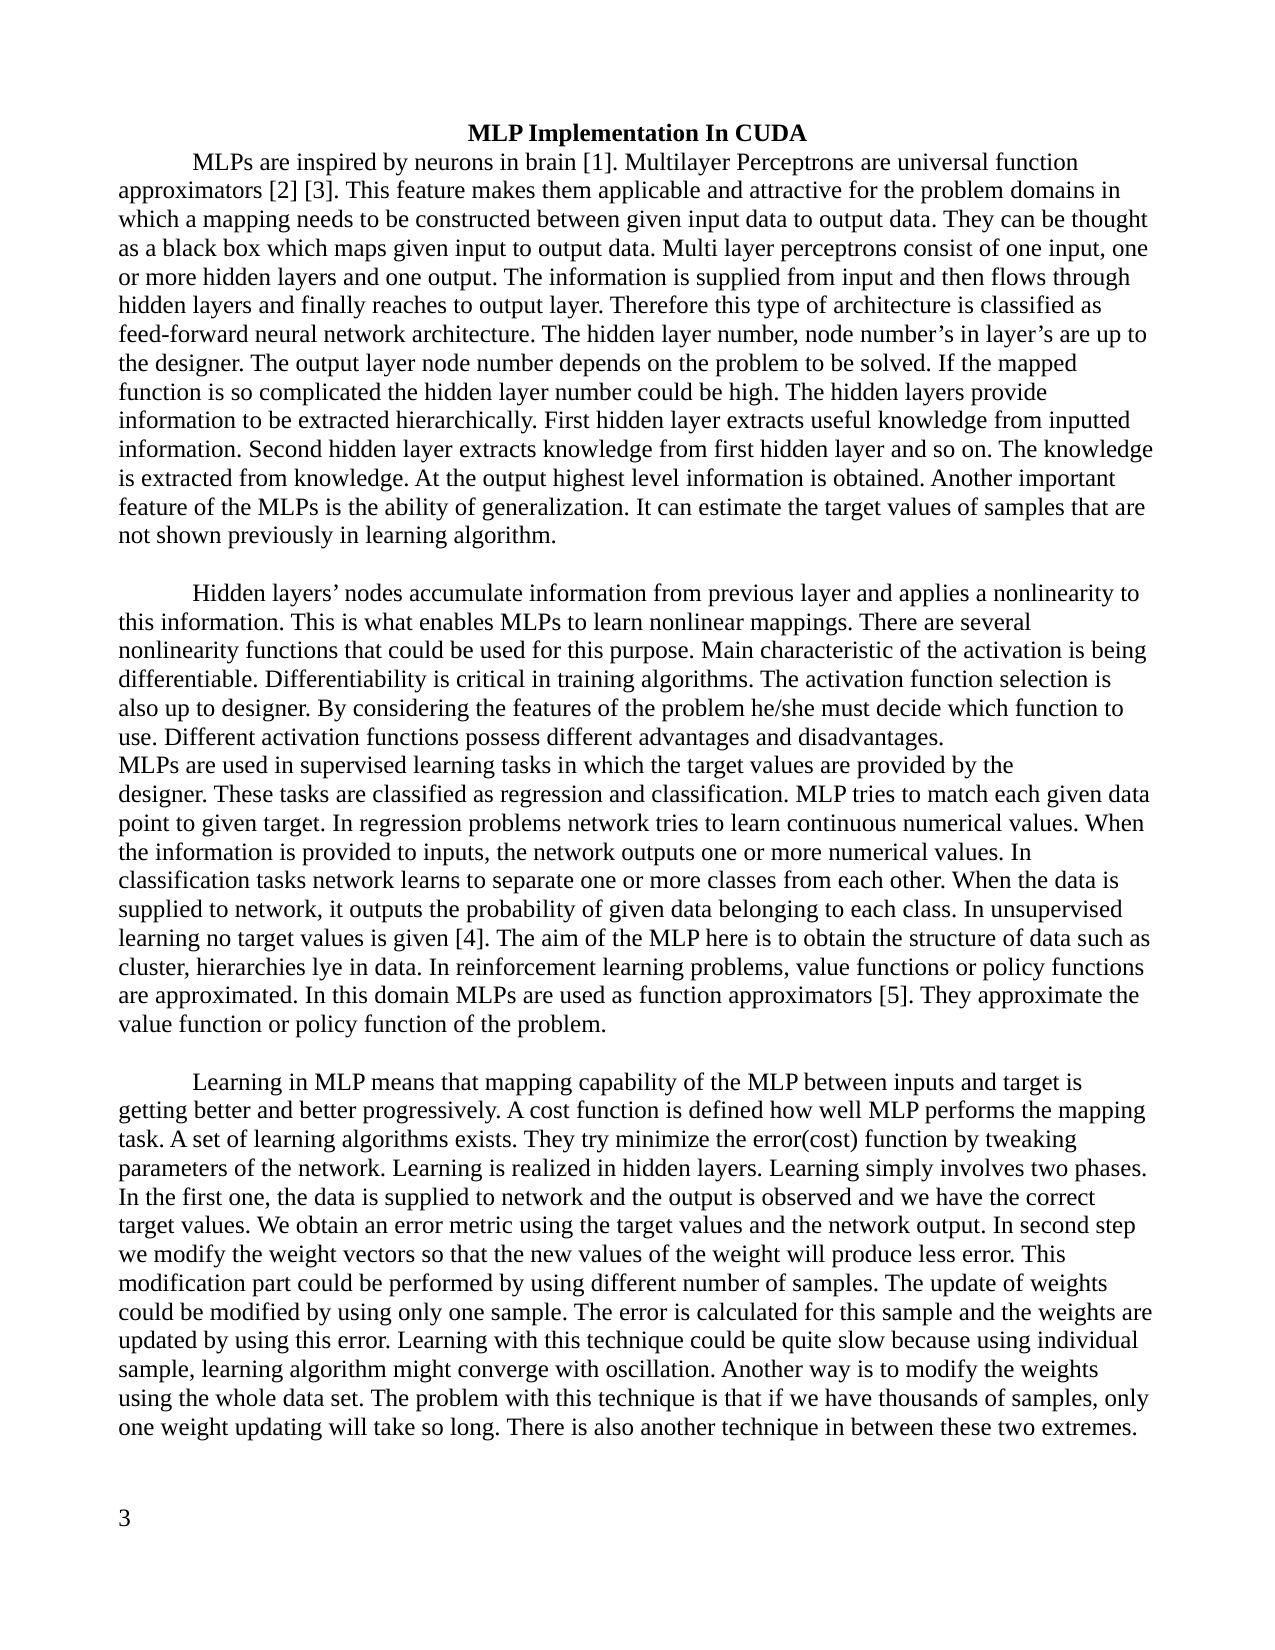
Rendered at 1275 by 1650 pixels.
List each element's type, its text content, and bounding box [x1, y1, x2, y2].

text sample, learning algorithm might converge with oscillation. Another way is to modify the weights [118, 1354, 1157, 1383]
text Hidden layers’ nodes accumulate information from previous layer and applies a nonlinearity to [118, 578, 1157, 607]
text hidden layers and finally reaches to output layer. Therefore this type of architecture is classified as [118, 291, 1157, 319]
text target values. We obtain an error metric using the target values and the network output. In second step [118, 1211, 1157, 1239]
text information. Second hidden layer extracts knowledge from first hidden layer and so on. The knowledge [118, 434, 1157, 463]
text In the first one, the data is supplied to network and the output is observed and we have the correct [118, 1182, 1157, 1211]
text learning no target values is given [4]. The aim of the MLP here is to obtain the structure of data such as [118, 923, 1157, 952]
text use. Different activation functions possess different advantages and disadvantages. [118, 722, 1157, 751]
text feed-forward neural network architecture. The hidden layer number, node number’s in layer’s are up to [118, 319, 1157, 348]
text designer. These tasks are classified as regression and classification. MLP tries to match each given data [118, 779, 1157, 808]
text approximators [2] [3]. This feature makes them applicable and attractive for the problem domains in [118, 176, 1157, 204]
text using the whole data set. The problem with this technique is that if we have thousands of samples, only [118, 1383, 1157, 1412]
text the designer. The output layer node number depends on the problem to be solved. If the mapped [118, 348, 1157, 377]
text modification part could be performed by using different number of samples. The update of weights [118, 1268, 1157, 1297]
text getting better and better progressively. A cost function is defined how well MLP performs the mapping [118, 1096, 1157, 1124]
text feature of the MLPs is the ability of generalization. It can estimate the target values of samples that are [118, 492, 1157, 521]
text MLP Implementation In CUDA [118, 118, 1157, 147]
text supplied to network, it outputs the probability of given data belonging to each class. In unsupervised [118, 894, 1157, 923]
text we modify the weight vectors so that the new values of the weight will produce less error. This [118, 1239, 1157, 1268]
text are approximated. In this domain MLPs are used as function approximators [5]. They approximate the [118, 981, 1157, 1009]
text value function or policy function of the problem. [118, 1009, 1157, 1038]
text this information. This is what enables MLPs to learn nonlinear mappings. There are several [118, 607, 1157, 636]
text parameters of the network. Learning is realized in hidden layers. Learning simply involves two phases. [118, 1153, 1157, 1182]
text Learning in MLP means that mapping capability of the MLP between inputs and target is [118, 1067, 1157, 1096]
text or more hidden layers and one output. The information is supplied from input and then flows through [118, 262, 1157, 291]
text not shown previously in learning algorithm. [118, 521, 1157, 549]
text point to given target. In regression problems network tries to learn continuous numerical values. When [118, 808, 1157, 837]
text also up to designer. By considering the features of the problem he/she must decide which function to [118, 693, 1157, 722]
text which a mapping needs to be constructed between given input data to output data. They can be thought [118, 204, 1157, 233]
text MLPs are used in supervised learning tasks in which the target values are provided by the [118, 751, 1157, 779]
text function is so complicated the hidden layer number could be high. The hidden layers provide [118, 377, 1157, 406]
text one weight updating will take so long. There is also another technique in between these two extremes. [118, 1412, 1157, 1441]
text could be modified by using only one sample. The error is calculated for this sample and the weights are [118, 1297, 1157, 1326]
text MLPs are inspired by neurons in brain [1]. Multilayer Perceptrons are universal function [118, 147, 1157, 176]
text differentiable. Differentiability is critical in training algorithms. The activation function selection is [118, 664, 1157, 693]
text information to be extracted hierarchically. First hidden layer extracts useful knowledge from inputted [118, 406, 1157, 434]
text task. A set of learning algorithms exists. They try minimize the error(cost) function by tweaking [118, 1124, 1157, 1153]
text nonlinearity functions that could be used for this purpose. Main characteristic of the activation is being [118, 636, 1157, 664]
text is extracted from knowledge. At the output highest level information is obtained. Another important [118, 463, 1157, 492]
text the information is provided to inputs, the network outputs one or more numerical values. In [118, 837, 1157, 866]
text updated by using this error. Learning with this technique could be quite slow because using individual [118, 1326, 1157, 1354]
text as a black box which maps given input to output data. Multi layer perceptrons consist of one input, one [118, 233, 1157, 262]
text cluster, hierarchies lye in data. In reinforcement learning problems, value functions or policy functions [118, 952, 1157, 981]
text classification tasks network learns to separate one or more classes from each other. When the data is [118, 866, 1157, 894]
